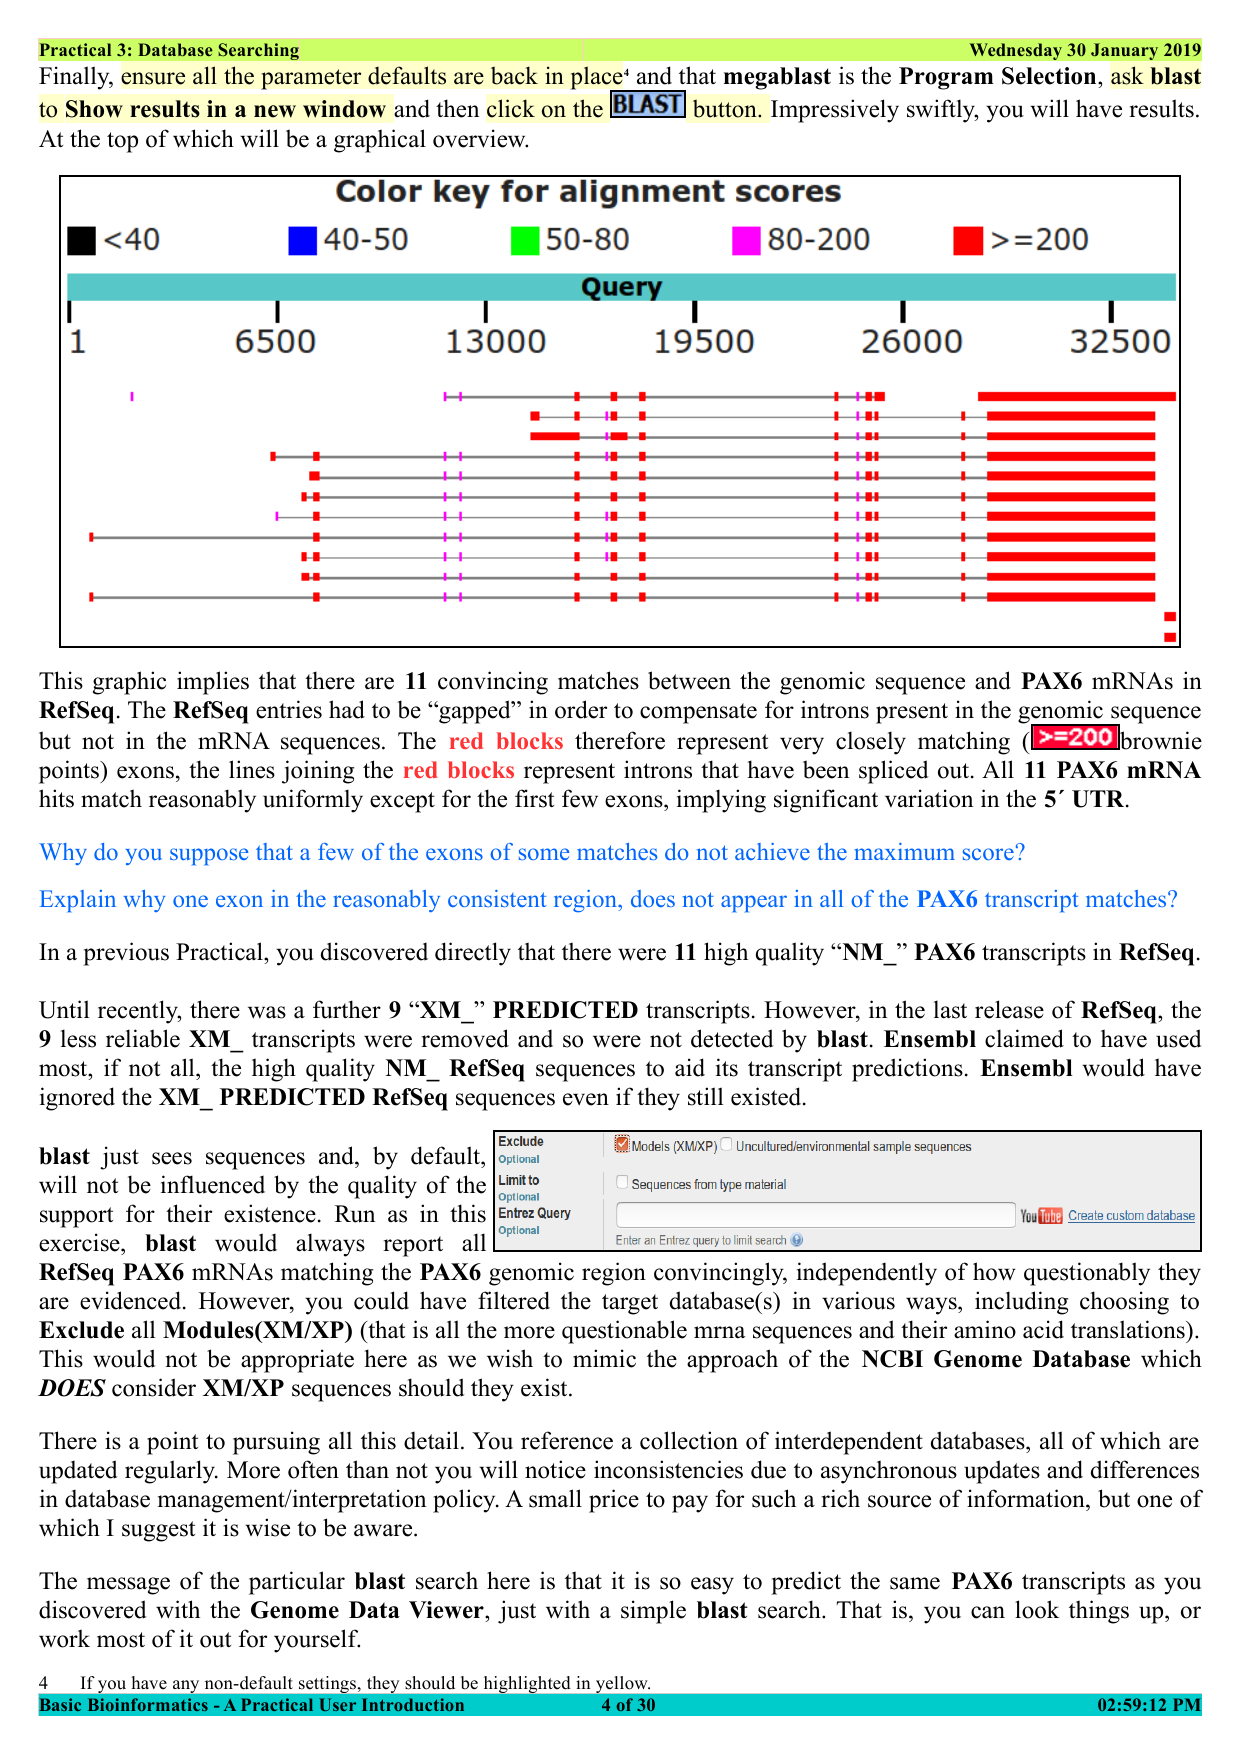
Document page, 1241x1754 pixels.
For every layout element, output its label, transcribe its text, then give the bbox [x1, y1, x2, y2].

text In a previous Practical, you discovered directly that there were 11 high quality “NM_” PAX6 transcripts in RefSeq. [38, 937, 1202, 966]
text Finally, ensure all the parameter defaults are back in place and that megablast is the Program Selection, ask blast to Show results in a new window and then click on the button. Impressively swiftly, you will have results. At the top of which will be a graphical overview. [38, 61, 1202, 152]
picture [61, 177, 1179, 646]
picture [495, 1132, 1200, 1250]
text There is a point to pursuing all this detail. You reference a collection of interdependent databases, all of which are updated regularly. More often than not you will notice inconsistencies due to asynchronous updates and differences in database management/interpretation policy. A small price to pay for such a rich source of information, but one of which I suggest it is wise to be aware. [38, 1426, 1202, 1542]
picture [612, 92, 684, 116]
text Until recently, there was a further 9 “XM_” PREDICTED transcripts. However, in the last release of RefSeq, the 9 less reliable XM_ transcripts were removed and so were not detected by blast. Ensembl claimed to have used most, if not all, the high quality NM_ RefSeq sequences to aid its transcript predictions. Ensembl would have ignored the XM_ PREDICTED RefSeq sequences even if they still existed. [38, 995, 1202, 1111]
text This graphic implies that there are 11 convincing matches between the genomic sequence and PAX6 mRNAs in RefSeq. The RefSeq entries had to be “gapped” in order to compensate for introns present in the genomic sequence but not in the mRNA sequences. The red blocks therefore represent very closely matching (brownie points) exons, the lines joining the red blocks represent introns that have been spliced out. All 11 PAX6 mRNA hits match reasonably uniformly except for the first few exons, implying significant variation in the 5´ UTR. [38, 200, 1202, 813]
text If you have any non-default settings, they should be highlighted in yellow. [38, 1671, 1202, 1693]
text blast just sees sequences and, by default, will not be influenced by the quality of the support for their existence. Run as in this exercise, blast would always report all RefSeq PAX6 mRNAs matching the PAX6 genomic region convincingly, independently of how questionably they are evidenced. However, you could have filtered the target database(s) in various ways, including choosing to Exclude all Modules(XM/XP) (that is all the more questionable mrna sequences and their amino acid translations). This would not be appropriate here as we wish to mimic the approach of the NCBI Genome Database which DOES consider XM/XP sequences should they exist. [38, 1141, 1202, 1402]
text The message of the particular blast search here is that it is so easy to predict the same PAX6 transcripts as you discovered with the Genome Data Viewer, just with a simple blast search. That is, you can look things up, or work most of it out for yourself. [38, 1566, 1202, 1653]
text Why do you suppose that a few of the exons of some matches do not achieve the maximum score? [38, 837, 1202, 866]
text Explain why one exon in the reasonably consistent region, does not appear in all of the PAX6 transcript matches? [38, 884, 1202, 913]
picture [1033, 726, 1118, 748]
